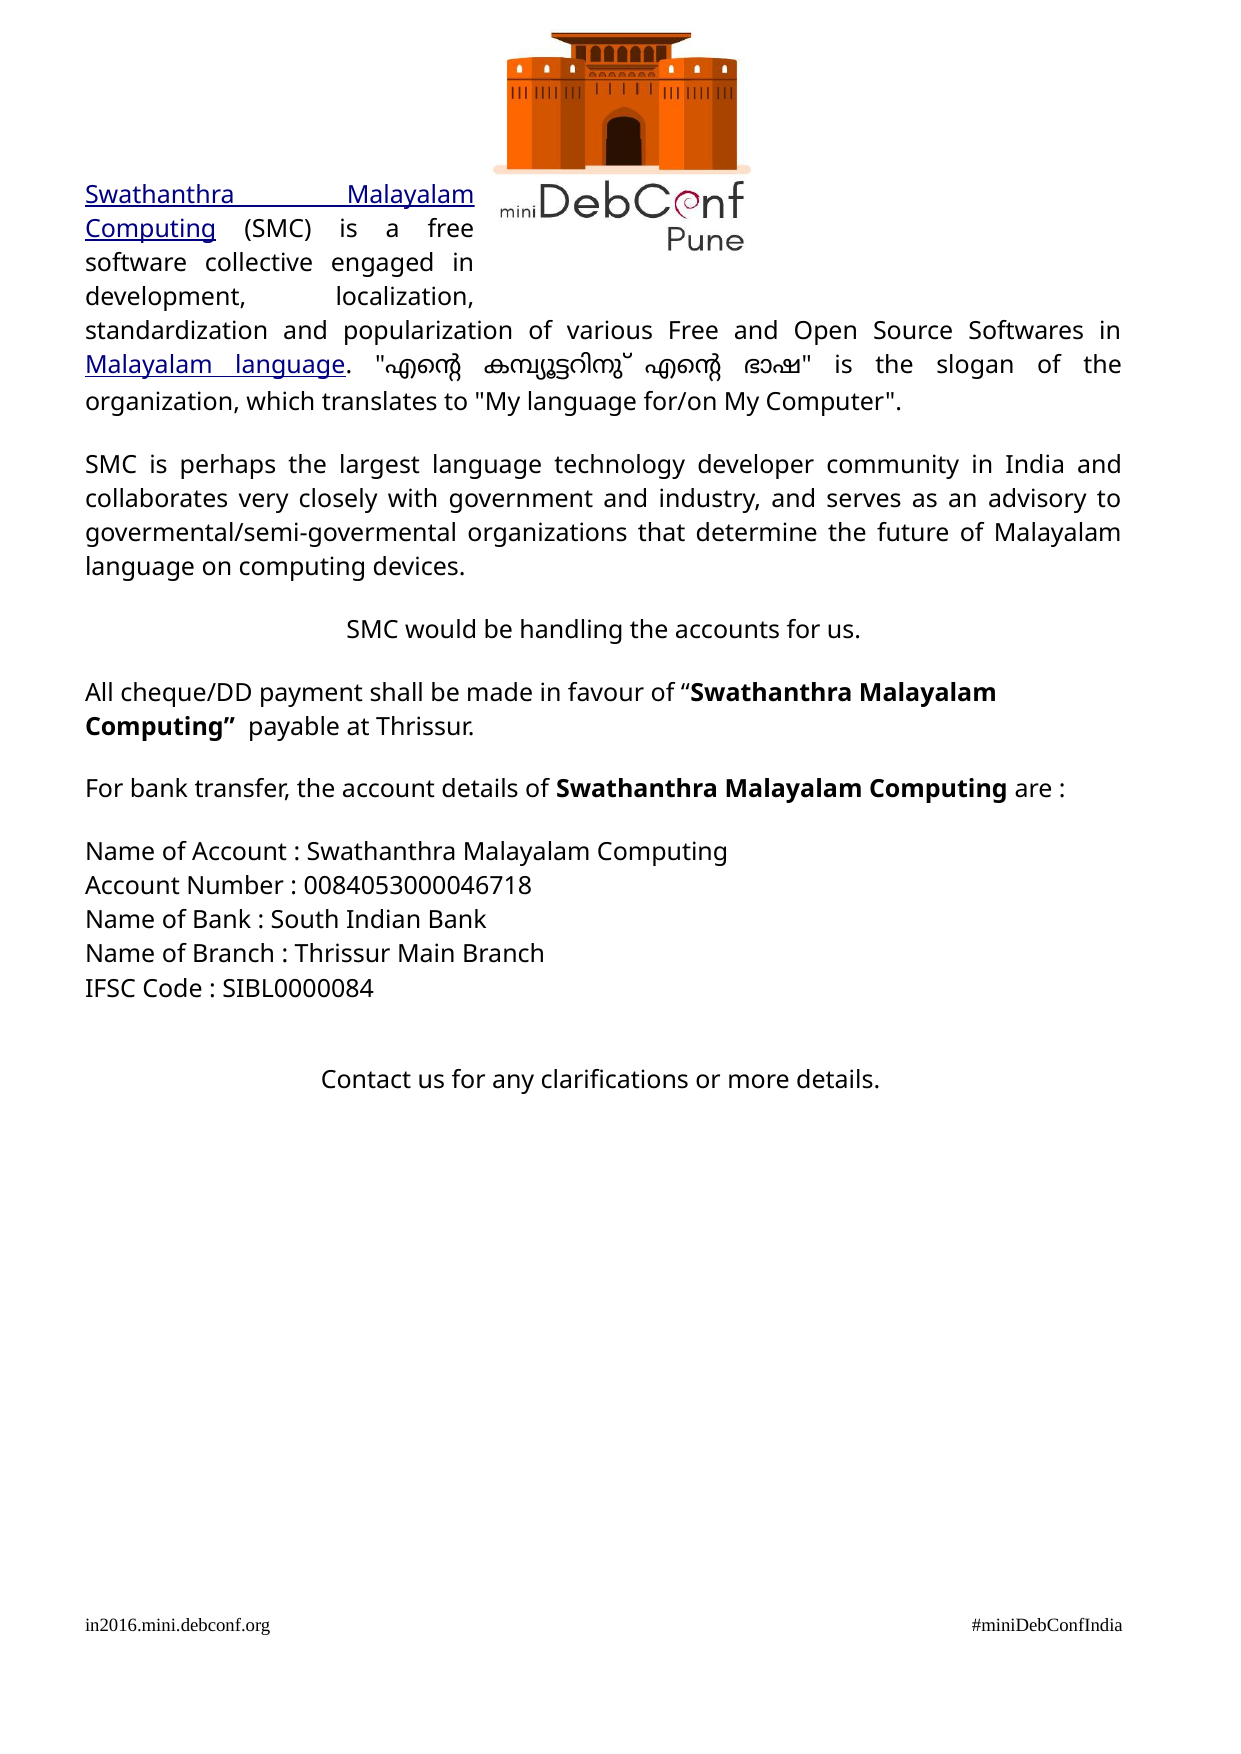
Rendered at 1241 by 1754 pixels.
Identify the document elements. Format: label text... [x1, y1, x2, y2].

text SMC would be handling the accounts for us. [85, 611, 1123, 646]
text Contact us for any clarifications or more details. [85, 1062, 1123, 1096]
text Swathanthra Malayalam Computing (SMC) is a free software collective engaged in development, localization, standardization and popularization of various Free and Open Source Softwares in Malayalam language. "എന്റെ കമ്പ്യൂട്ടറിനു് എന്റെ ഭാഷ" is the slogan of the organization, which translates to "My language for/on My Computer". [85, 176, 1123, 418]
text SMC is perhaps the largest language technology developer community in India and collaborates very closely with government and industry, and serves as an advisory to govermental/semi-govermental organizations that determine the future of Malayalam language on computing devices. [85, 446, 1123, 583]
text Name of Account : Swathanthra Malayalam Computing Account Number : 0084053000046718 Name of Bank : South Indian Bank Name of Branch : Thrissur Main Branch IFSC Code : SIBL0000084 [85, 834, 1123, 1004]
picture [474, 0, 798, 298]
text All cheque/DD payment shall be made in favour of “Swathanthra Malayalam Computing” payable at Thrissur. [85, 674, 1123, 771]
text For bank transfer, the account details of Swathanthra Malayalam Computing are : [85, 771, 1123, 834]
